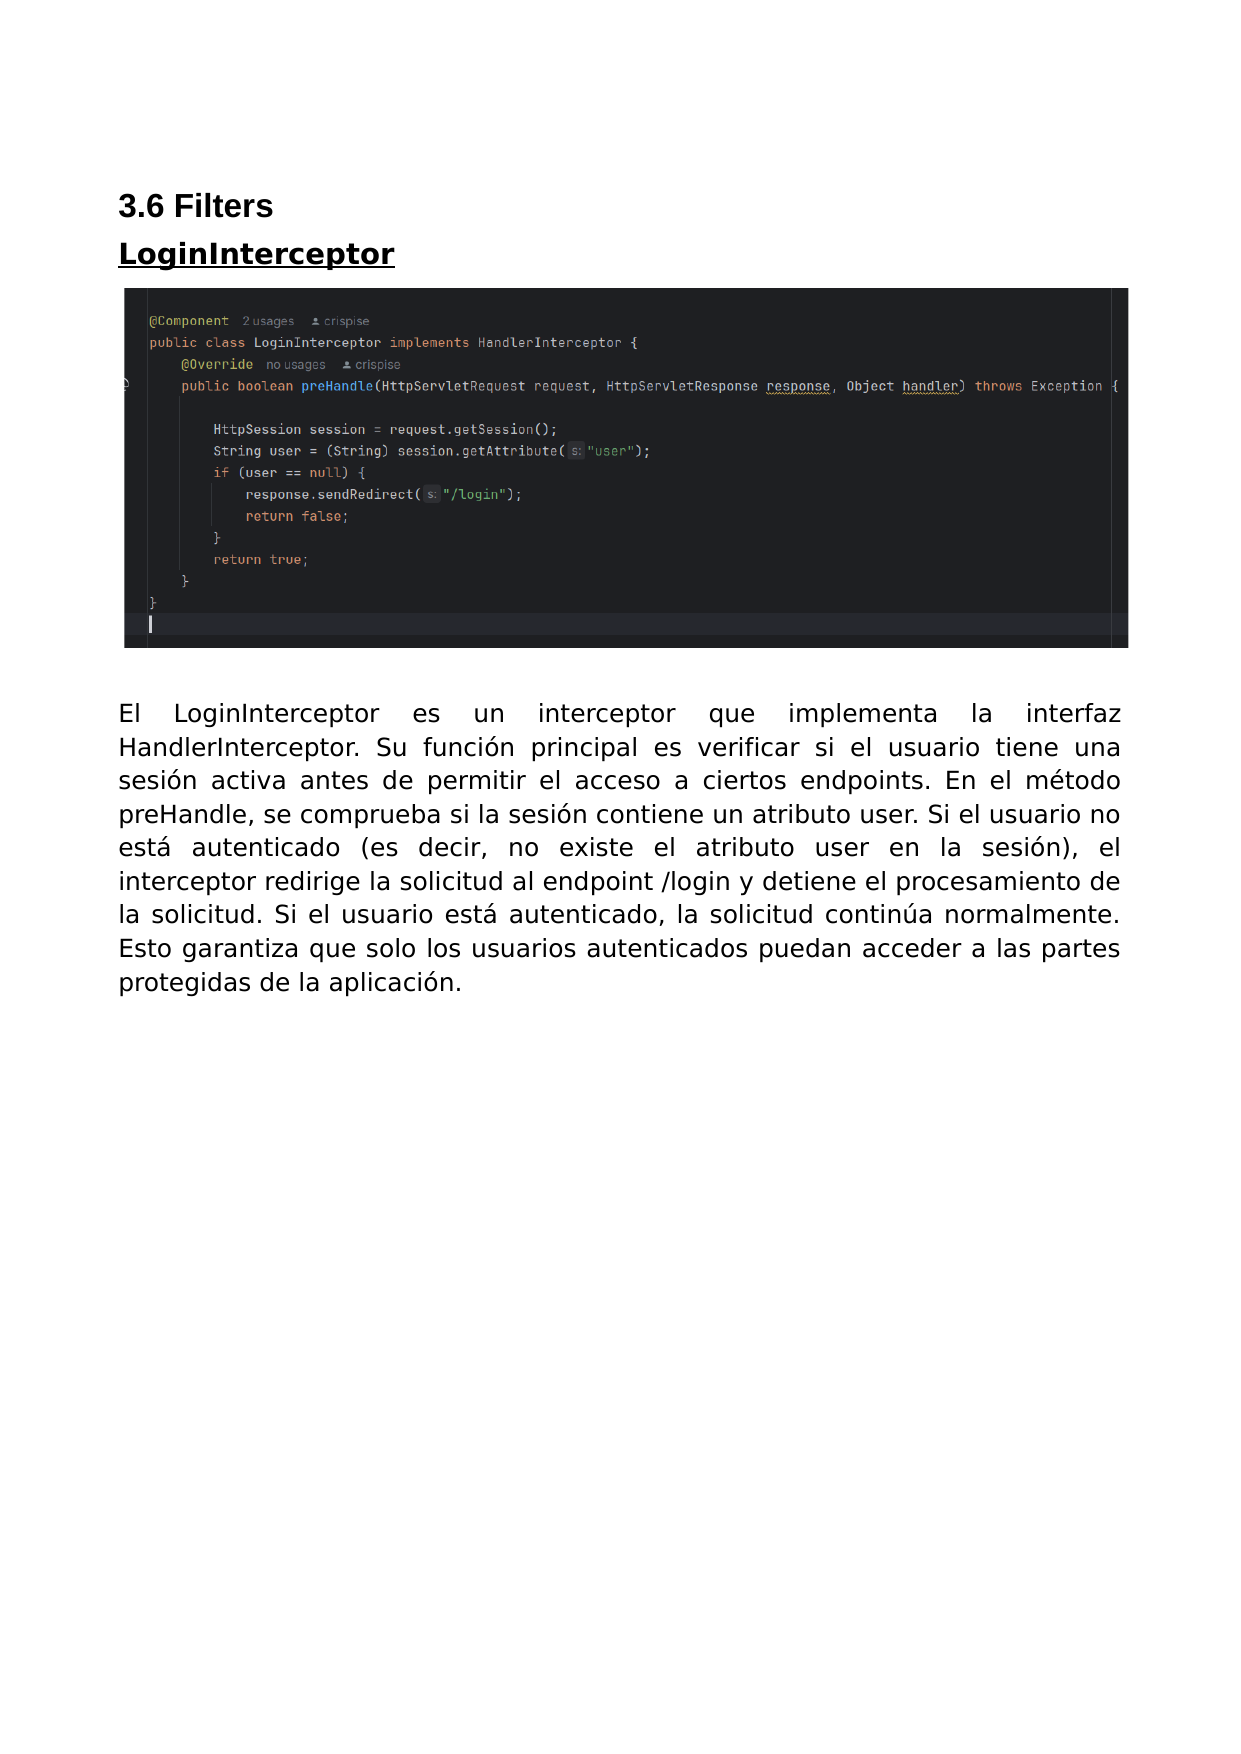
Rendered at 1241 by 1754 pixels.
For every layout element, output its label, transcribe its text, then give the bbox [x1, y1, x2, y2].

text LoginInterceptor [118, 237, 1122, 271]
text El LoginInterceptor es un interceptor que implementa la interfaz HandlerInterceptor. Su función principal es verificar si el usuario tiene una sesión activa antes de permitir el acceso a ciertos endpoints. En el método preHandle, se comprueba si la sesión contiene un atributo user. Si el usuario no está autenticado (es decir, no existe el atributo user en la sesión), el interceptor redirige la solicitud al endpoint /login y detiene el procesamiento de la solicitud. Si el usuario está autenticado, la solicitud continúa normalmente. Esto garantiza que solo los usuarios autenticados puedan acceder a las partes protegidas de la aplicación. [118, 699, 1122, 997]
picture [124, 288, 1129, 648]
subtitle 3.6 Filters [118, 186, 1122, 224]
